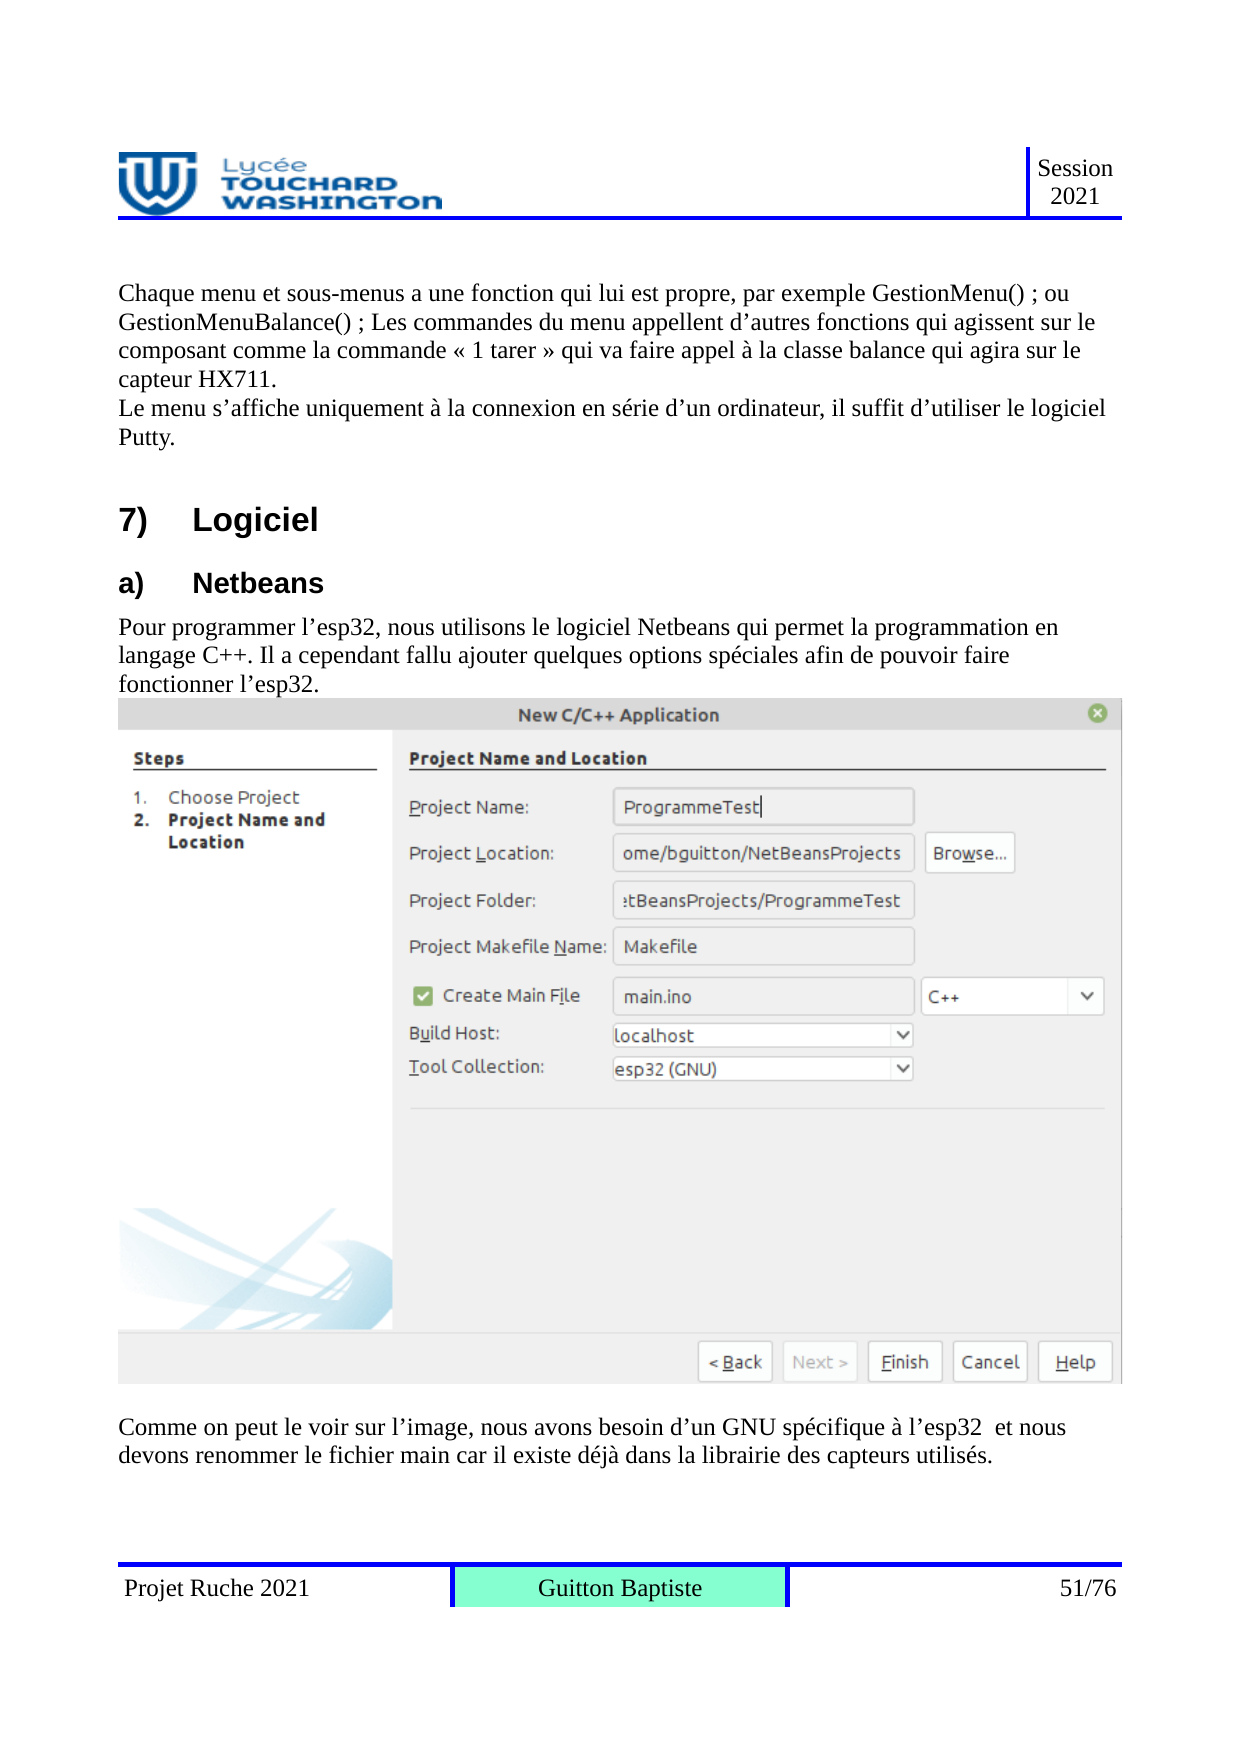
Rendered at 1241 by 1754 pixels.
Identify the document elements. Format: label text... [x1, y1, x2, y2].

text Le menu s’affiche uniquement à la connexion en série d’un ordinateur, il suffit d’utiliser le logiciel Putty. [118, 393, 1122, 450]
subtitle Logiciel [118, 500, 1122, 538]
picture [118, 152, 442, 216]
subtitle Netbeans [118, 566, 1122, 599]
picture [118, 698, 1123, 1384]
text Pour programmer l’esp32, nous utilisons le logiciel Netbeans qui permet la programmation en langage C++. Il a cependant fallu ajouter quelques options spéciales afin de pouvoir faire fonctionner l’esp32. [118, 612, 1122, 698]
text Chaque menu et sous-menus a une fonction qui lui est propre, par exemple GestionMenu() ; ou GestionMenuBalance() ; Les commandes du menu appellent d’autres fonctions qui agissent sur le composant comme la commande « 1 tarer » qui va faire appel à la classe balance qui agira sur le capteur HX711. [118, 278, 1122, 393]
text Comme on peut le voir sur l’image, nous avons besoin d’un GNU spécifique à l’esp32 et nous devons renommer le fichier main car il existe déjà dans la librairie des capteurs utilisés. [118, 1412, 1122, 1469]
